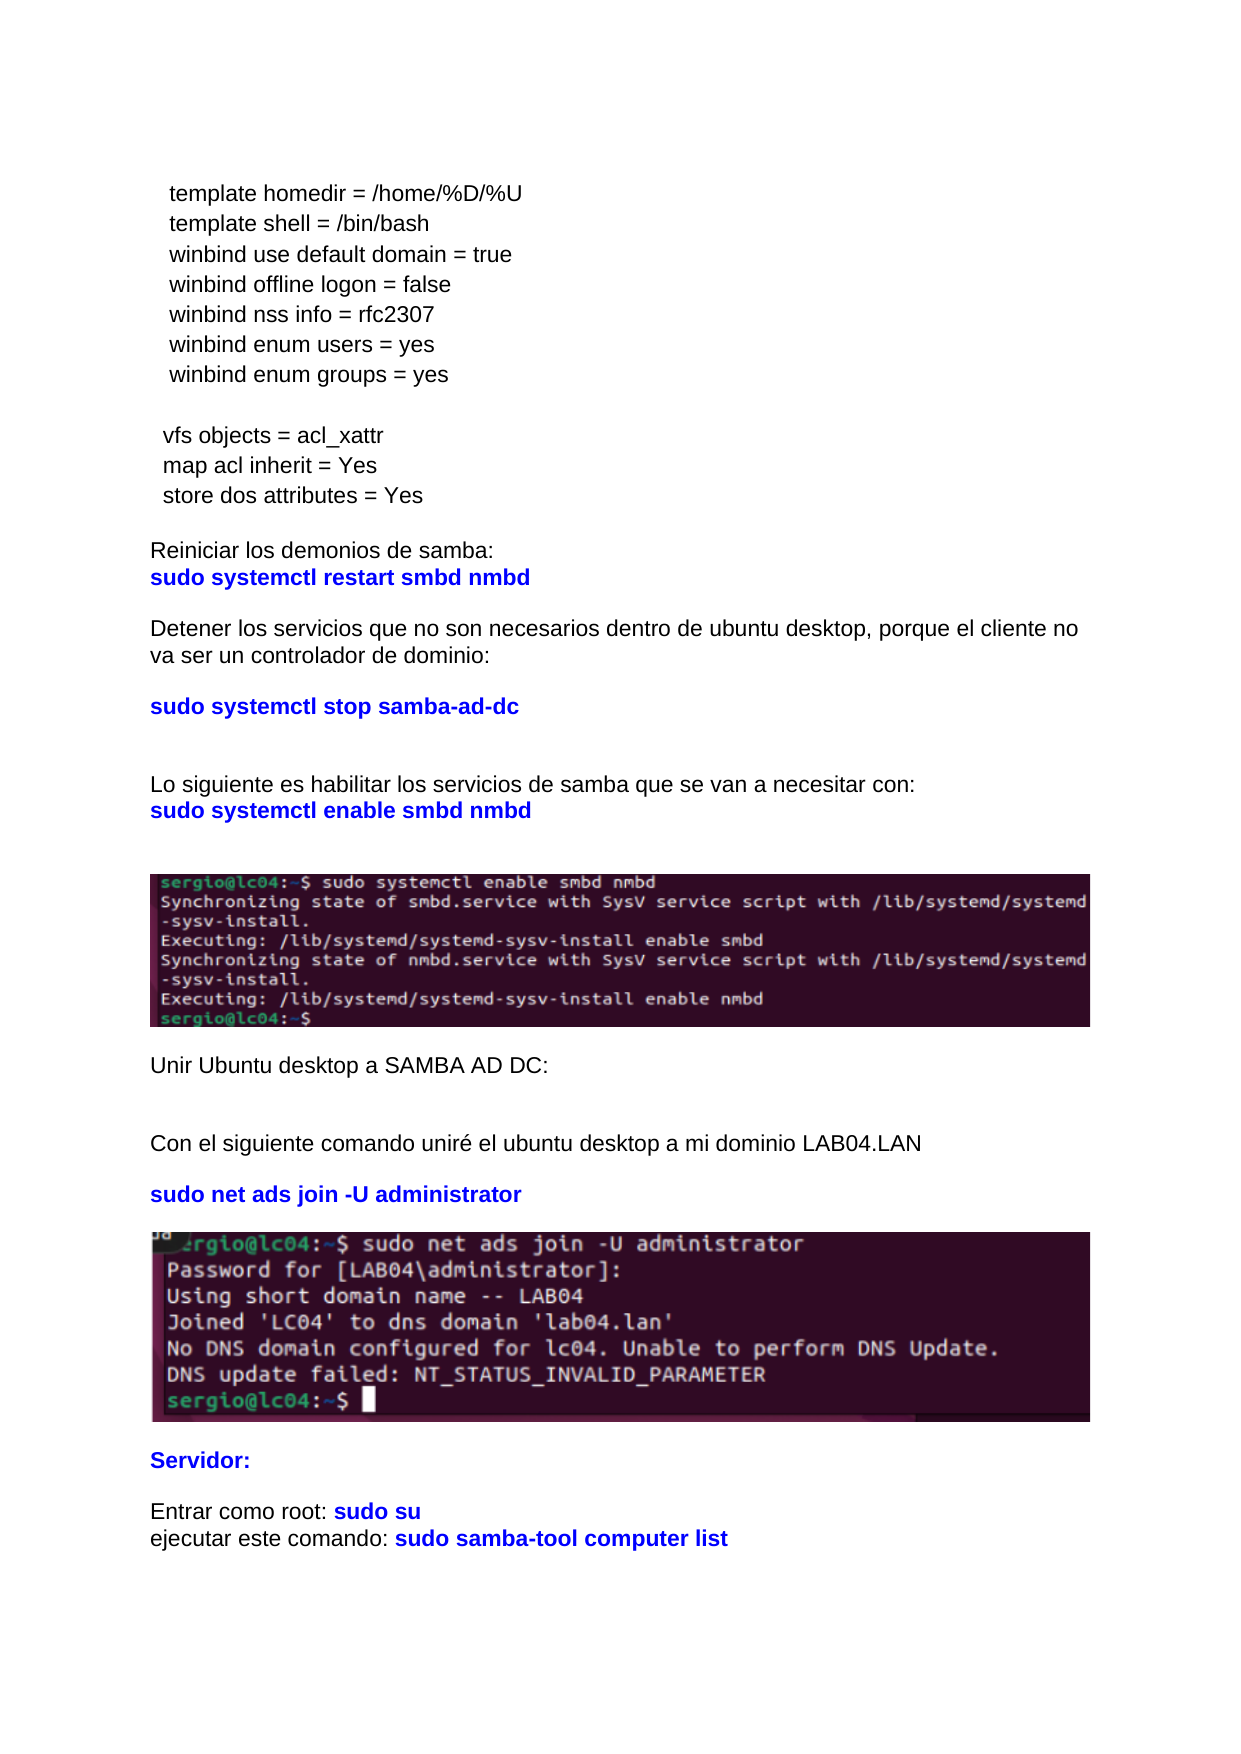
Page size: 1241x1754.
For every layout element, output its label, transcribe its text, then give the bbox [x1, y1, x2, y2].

text Con el siguiente comando uniré el ubuntu desktop a mi dominio LAB04.LAN [150, 1103, 1090, 1156]
text sudo systemctl stop samba-ad-dc [150, 693, 1090, 746]
text vfs objects = acl_xattr [150, 422, 1090, 448]
text winbind enum users = yes [150, 331, 1090, 358]
text sudo net ads join -U administrator [150, 1181, 1090, 1207]
text template shell = /bin/bash [150, 210, 1090, 237]
text winbind use default domain = true [150, 241, 1090, 267]
text Entrar como root: sudo su ejecutar este comando: sudo samba-tool computer list [150, 1498, 1090, 1551]
text Reiniciar los demonios de samba: sudo systemctl restart smbd nmbd [150, 537, 1090, 590]
text Lo siguiente es habilitar los servicios de samba que se van a necesitar con: sudo systemctl enable smbd nmbd [150, 771, 1090, 823]
text map acl inherit = Yes [150, 452, 1090, 478]
text winbind nss info = rfc2307 [150, 301, 1090, 327]
text Detener los servicios que no son necesarios dentro de ubuntu desktop, porque el cliente no va ser un controlador de dominio: [150, 615, 1090, 668]
text Unir Ubuntu desktop a SAMBA AD DC: [150, 1052, 1090, 1078]
text winbind enum groups = yes [150, 361, 1090, 388]
text winbind offline logon = false [150, 271, 1090, 297]
picture [150, 1232, 1091, 1422]
text Servidor: [150, 1447, 1090, 1473]
picture [150, 874, 1091, 1027]
text template homedir = /home/%D/%U [150, 180, 1090, 207]
text store dos attributes = Yes [150, 482, 1090, 509]
